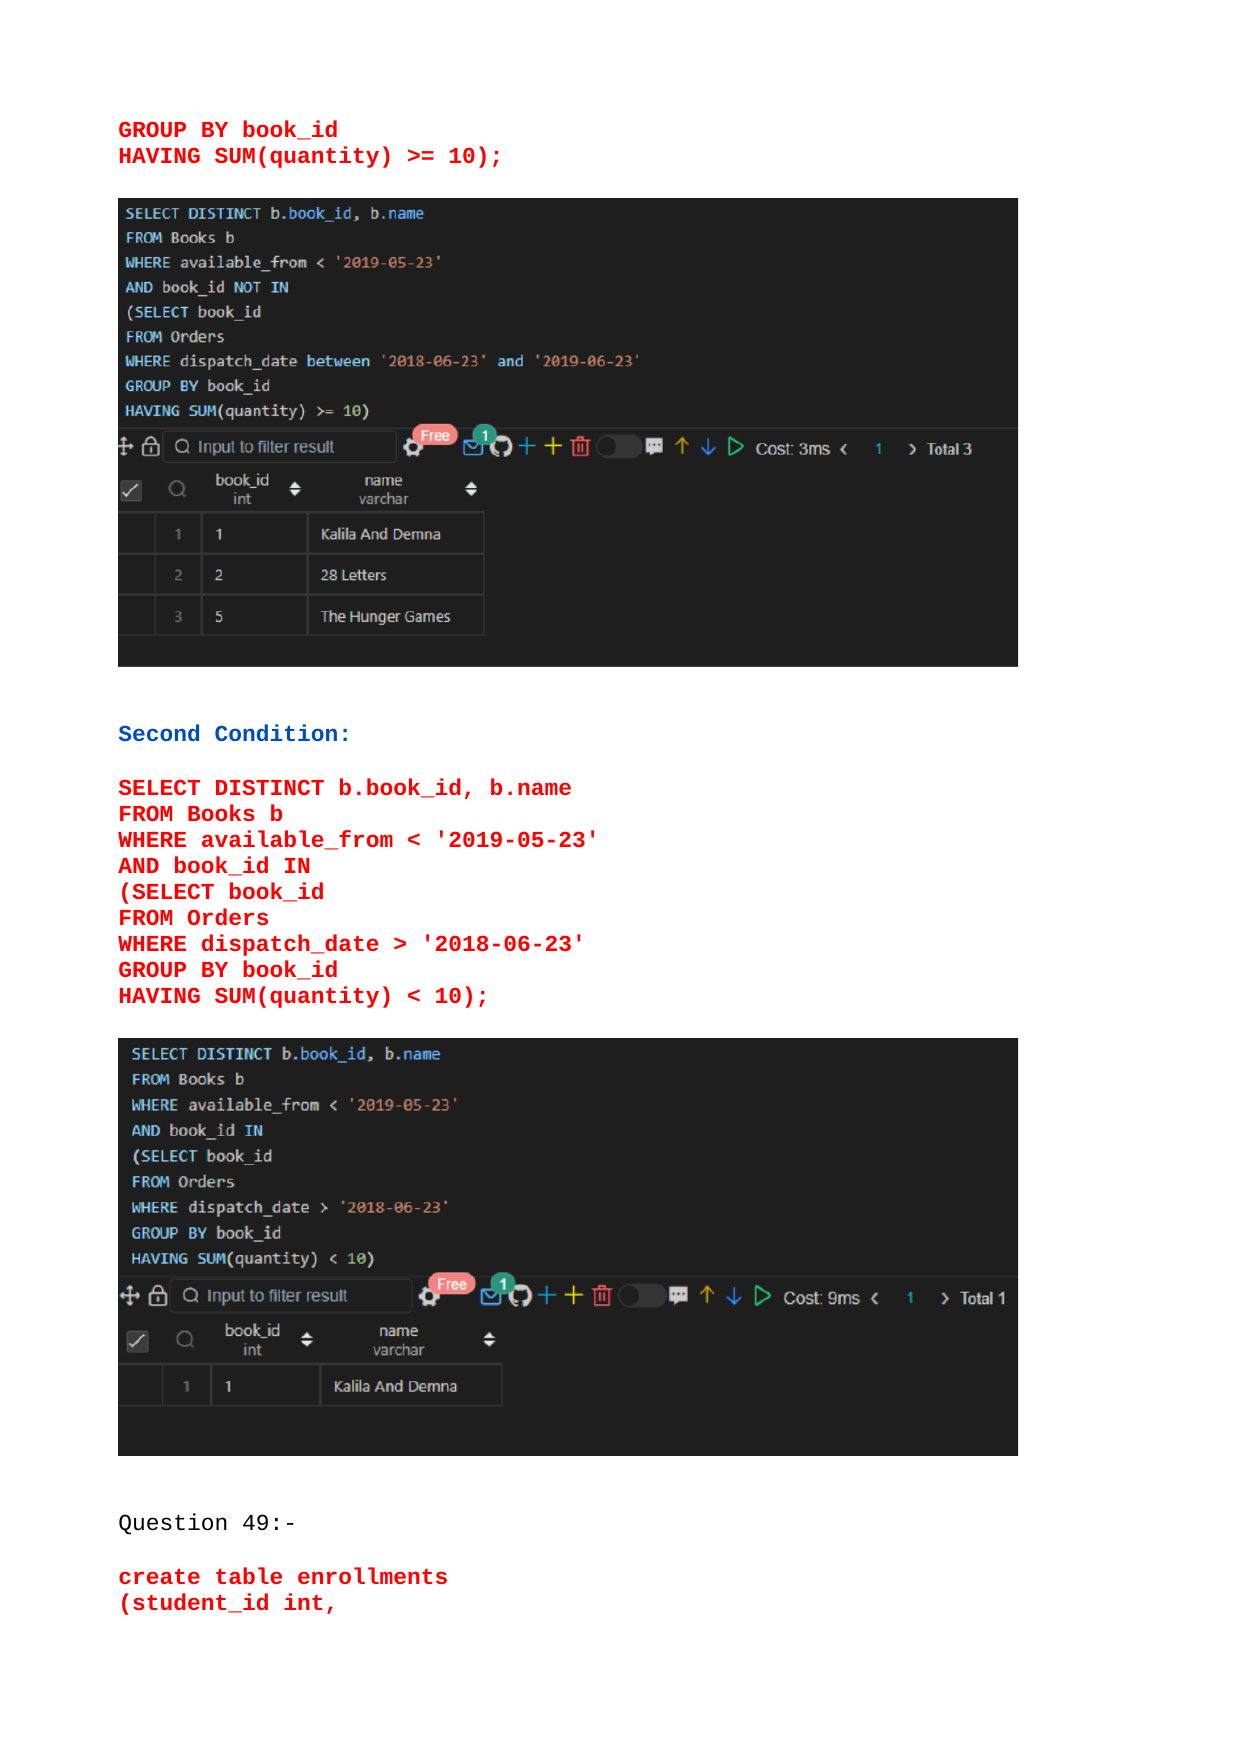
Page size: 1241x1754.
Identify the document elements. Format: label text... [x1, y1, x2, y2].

text AND book_id IN [118, 854, 1122, 881]
text HAVING SUM(quantity) < 10); [118, 984, 1122, 1010]
text HAVING SUM(quantity) >= 10); [118, 144, 1122, 170]
text (student_id int, [118, 1591, 1122, 1617]
text Question 49:- [118, 1511, 1122, 1537]
text FROM Orders [118, 906, 1122, 932]
text (SELECT book_id [118, 881, 1122, 906]
text SELECT DISTINCT b.book_id, b.name [118, 777, 1122, 803]
text WHERE dispatch_date > '2018-06-23' [118, 932, 1122, 958]
text Second Condition: [118, 723, 1122, 749]
text GROUP BY book_id [118, 118, 1122, 144]
text WHERE available_from < '2019-05-23' [118, 829, 1122, 854]
text GROUP BY book_id [118, 958, 1122, 984]
text create table enrollments [118, 1565, 1122, 1591]
text FROM Books b [118, 803, 1122, 829]
